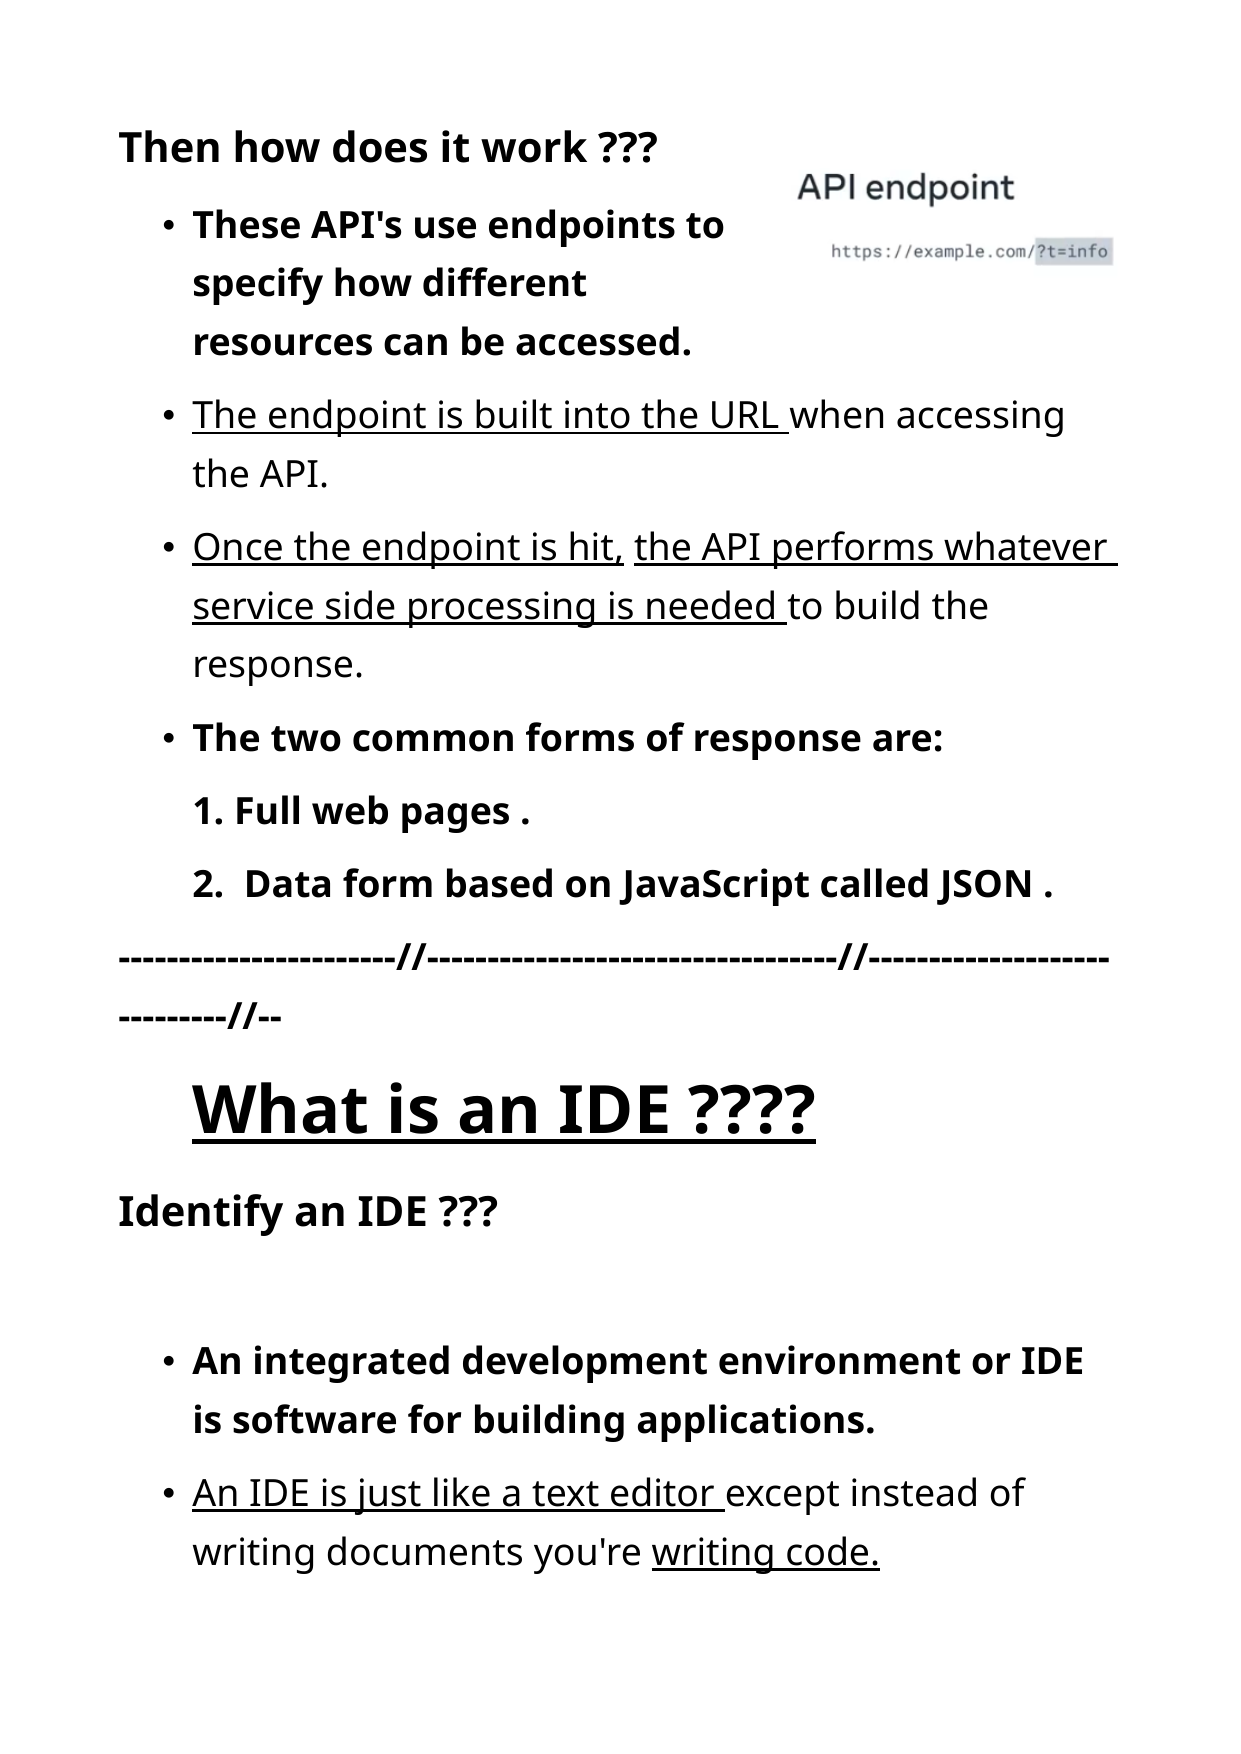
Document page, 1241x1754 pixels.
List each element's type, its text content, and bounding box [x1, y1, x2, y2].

list 2. Data form based on JavaScript called JSON . [162, 857, 1122, 908]
list 1. Full web pages . [162, 784, 1122, 835]
text Then how does it work ??? [118, 118, 774, 175]
list The two common forms of response are: [162, 711, 1122, 762]
text Identify an IDE ??? [118, 1181, 1122, 1238]
text -----------------------//----------------------------------//-----------------------------//-- [118, 931, 1122, 1040]
list Once the endpoint is hit, the API performs whatever service side processing is needed to build the response. [162, 520, 1122, 689]
list The endpoint is built into the URL when accessing the API. [162, 388, 1122, 498]
list What is an IDE ???? [162, 1062, 1122, 1153]
list These API's use endpoints to specify how different resources can be accessed. [162, 198, 1122, 366]
list An IDE is just like a text editor except instead of writing documents you're writing code. [162, 1466, 1122, 1576]
list An integrated development environment or IDE is software for building applications. [162, 1334, 1122, 1444]
picture [774, 118, 1133, 305]
